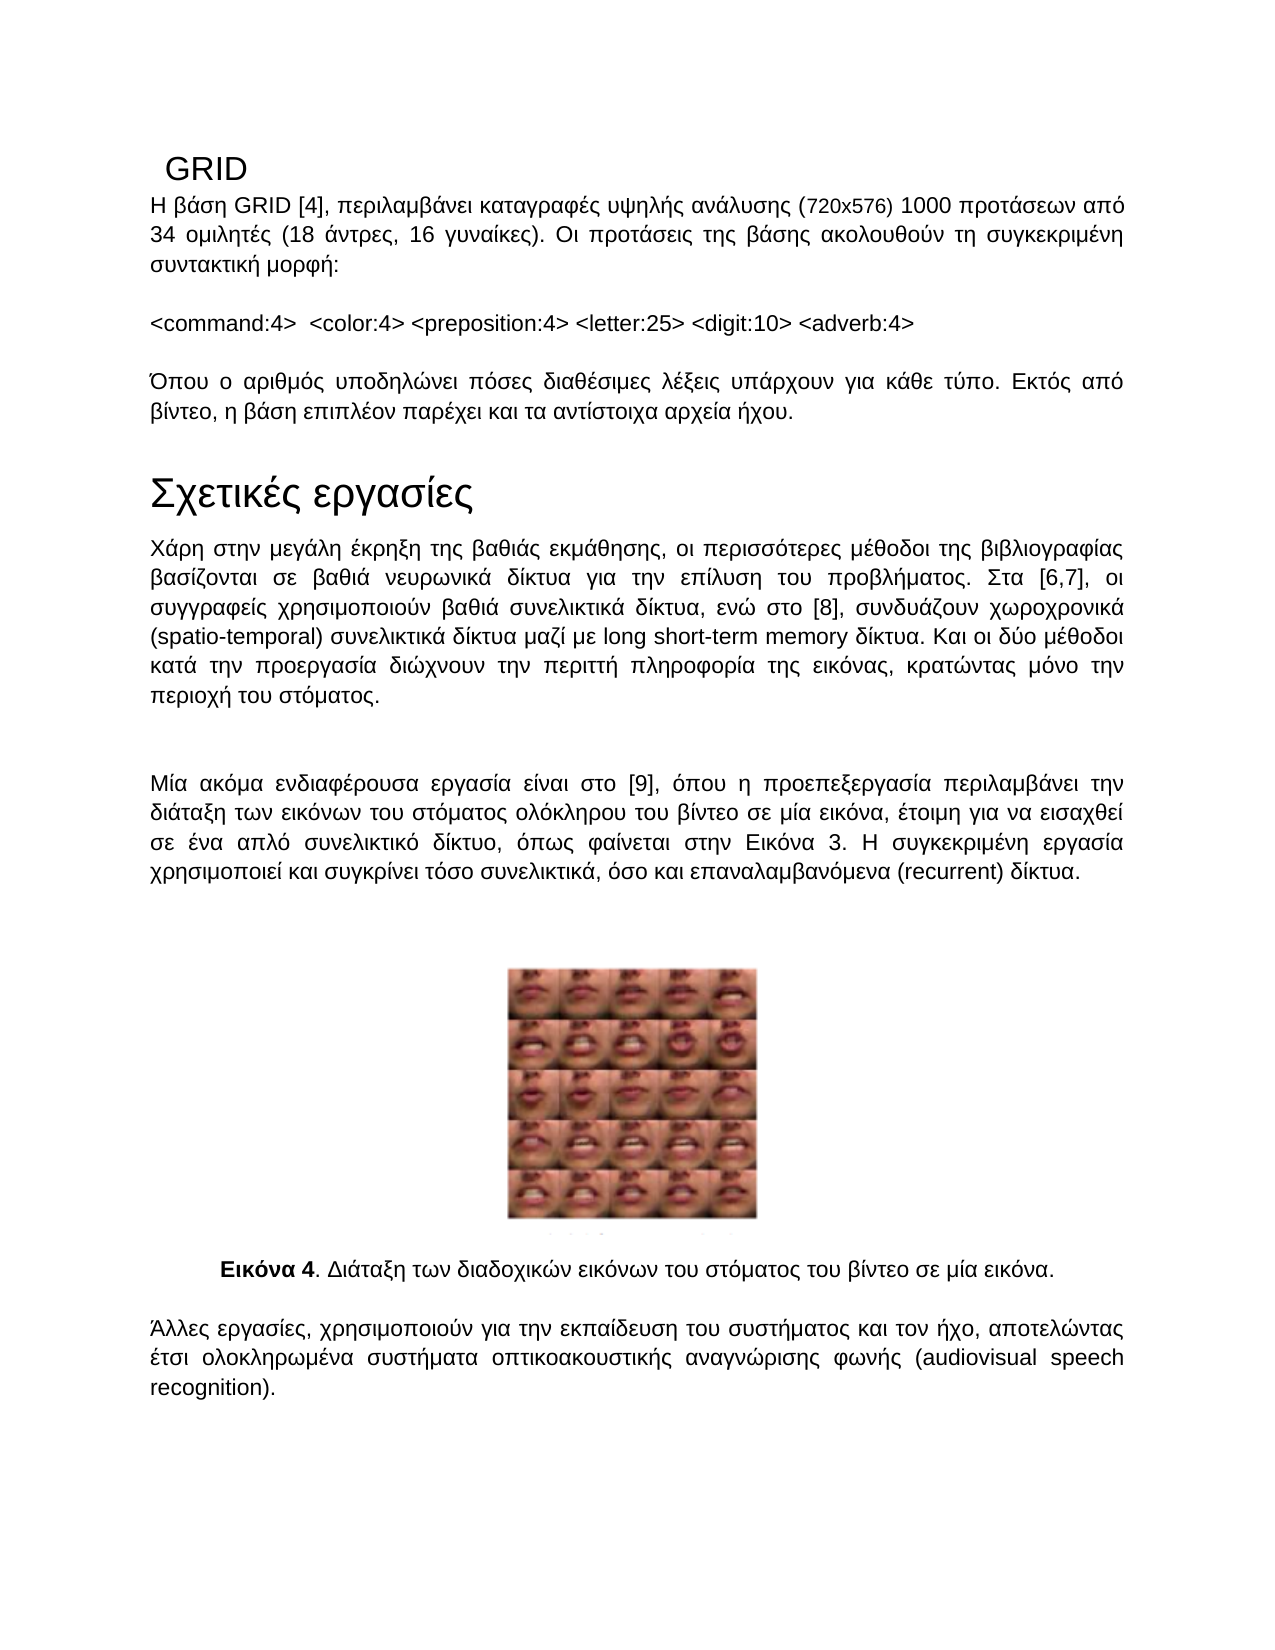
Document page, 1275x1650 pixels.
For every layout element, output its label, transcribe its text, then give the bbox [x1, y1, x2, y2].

picture [503, 965, 772, 1235]
text Εικόνα 4. Διάταξη των διαδοχικών εικόνων του στόματος του βίντεο σε μία εικόνα. [150, 1257, 1125, 1282]
text Χάρη στην μεγάλη έκρηξη της βαθιάς εκμάθησης, οι περισσότερες μέθοδοι της βιβλιογραφίας βασίζονται σε βαθιά νευρωνικά δίκτυα για την επίλυση του προβλήματος. Στα [6,7], οι συγγραφείς χρησιμοποιούν βαθιά συνελικτικά δίκτυα, ενώ στο [8], συνδυάζουν χωροχρονικά (spatio-temporal) συνελικτικά δίκτυα μαζί με long short-term memory δίκτυα. Και οι δύο μέθοδοι κατά την προεργασία διώχνουν την περιττή πληροφορία της εικόνας, κρατώντας μόνο την περιοχή του στόματος. [150, 536, 1125, 708]
text Μία ακόμα ενδιαφέρουσα εργασία είναι στο [9], όπου η προεπεξεργασία περιλαμβάνει την διάταξη των εικόνων του στόματος ολόκληρου του βίντεο σε μία εικόνα, έτοιμη για να εισαχθεί σε ένα απλό συνελικτικό δίκτυο, όπως φαίνεται στην Εικόνα 3. Η συγκεκριμένη εργασία χρησιμοποιεί και συγκρίνει τόσο συνελικτικά, όσο και επαναλαμβανόμενα (recurrent) δίκτυα. [150, 771, 1125, 884]
subtitle GRID [150, 150, 1125, 187]
subtitle Σχετικές εργασίες [150, 469, 1125, 516]
text Όπου ο αριθμός υποδηλώνει πόσες διαθέσιμες λέξεις υπάρχουν για κάθε τύπο. Εκτός από βίντεο, η βάση επιπλέον παρέχει και τα αντίστοιχα αρχεία ήχου. [150, 369, 1125, 424]
text Η βάση GRID [4], περιλαμβάνει καταγραφές υψηλής ανάλυσης (720x576) 1000 προτάσεων από 34 ομιλητές (18 άντρες, 16 γυναίκες). Οι προτάσεις της βάσης ακολουθούν τη συγκεκριμένη συντακτική μορφή: [150, 193, 1125, 277]
text Άλλες εργασίες, χρησιμοποιούν για την εκπαίδευση του συστήματος και τον ήχο, αποτελώντας έτσι ολοκληρωμένα συστήματα οπτικοακουστικής αναγνώρισης φωνής (audiovisual speech recognition). [150, 1316, 1125, 1400]
text <command:4> <color:4> <preposition:4> <letter:25> <digit:10> <adverb:4> [150, 310, 1125, 336]
